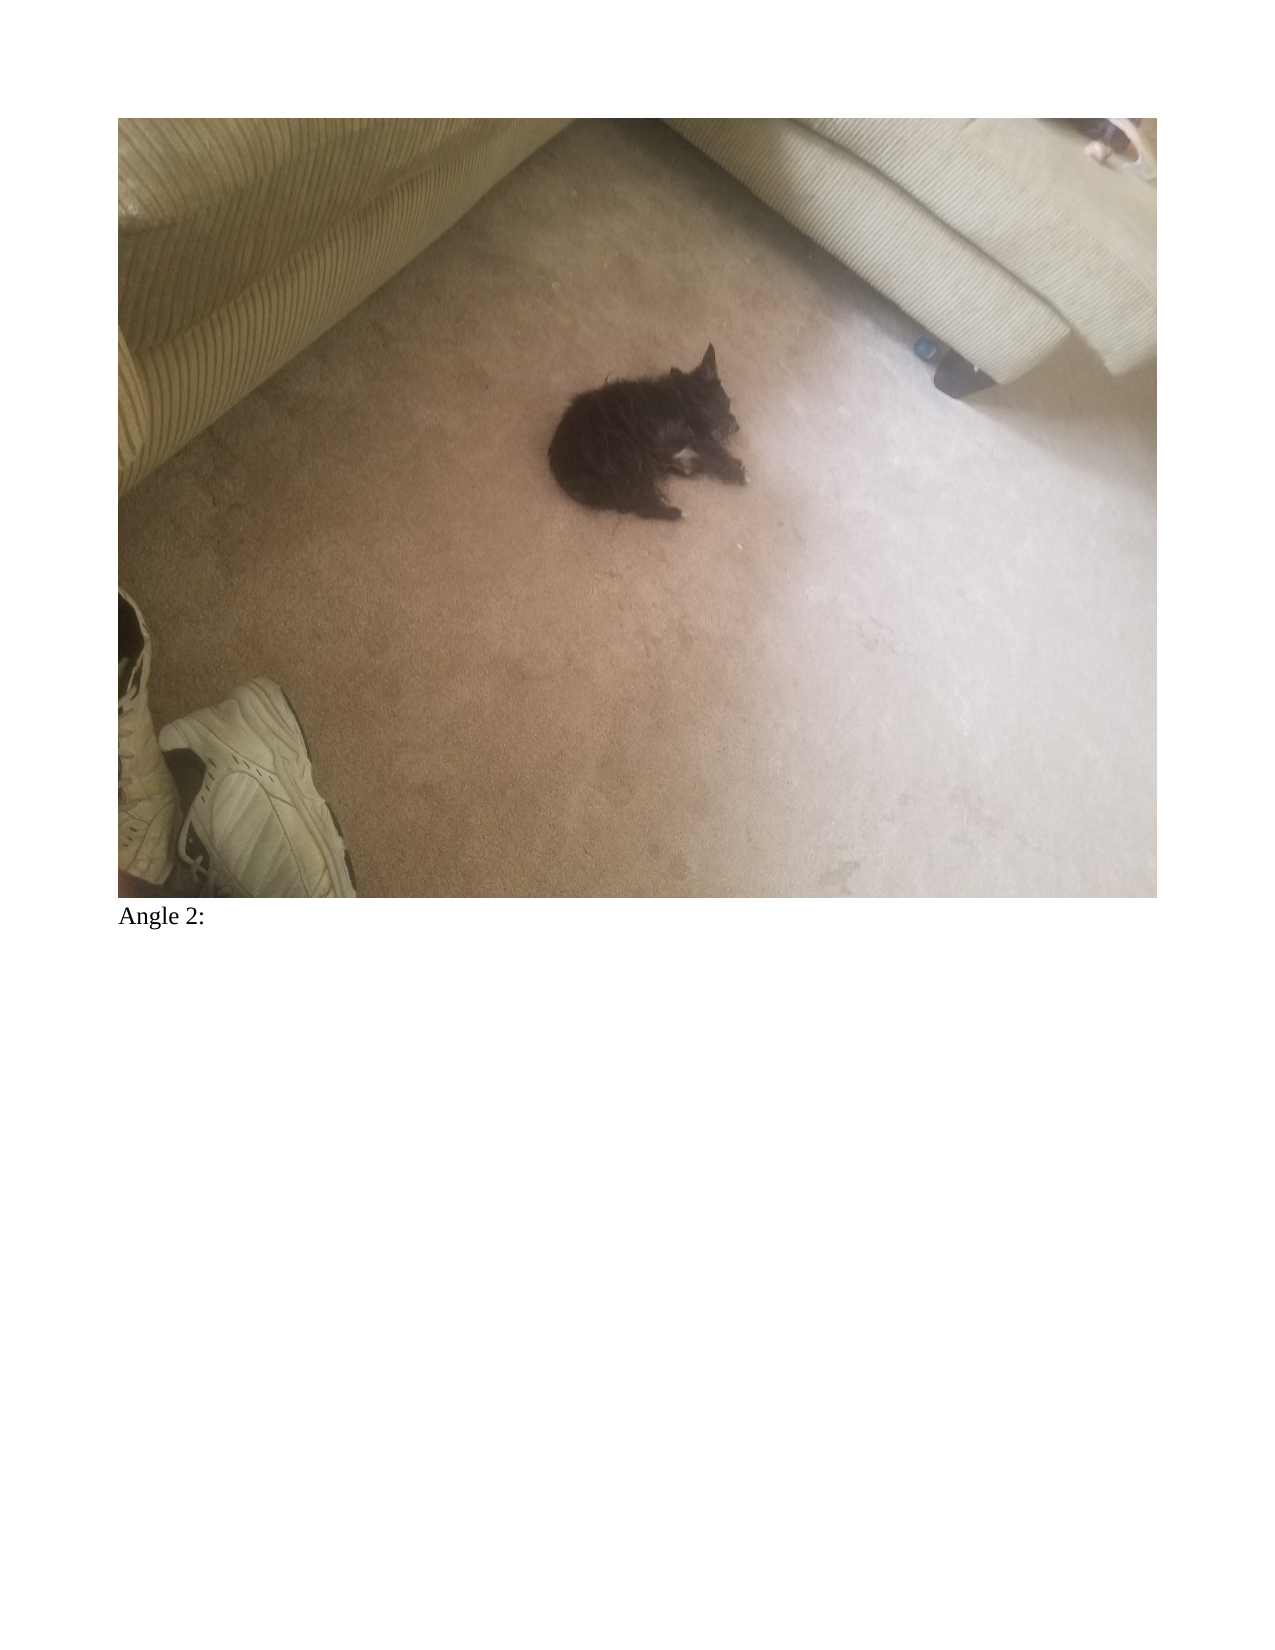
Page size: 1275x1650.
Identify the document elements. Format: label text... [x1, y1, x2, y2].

picture [118, 118, 1157, 898]
text Angle 2: [118, 898, 1157, 930]
